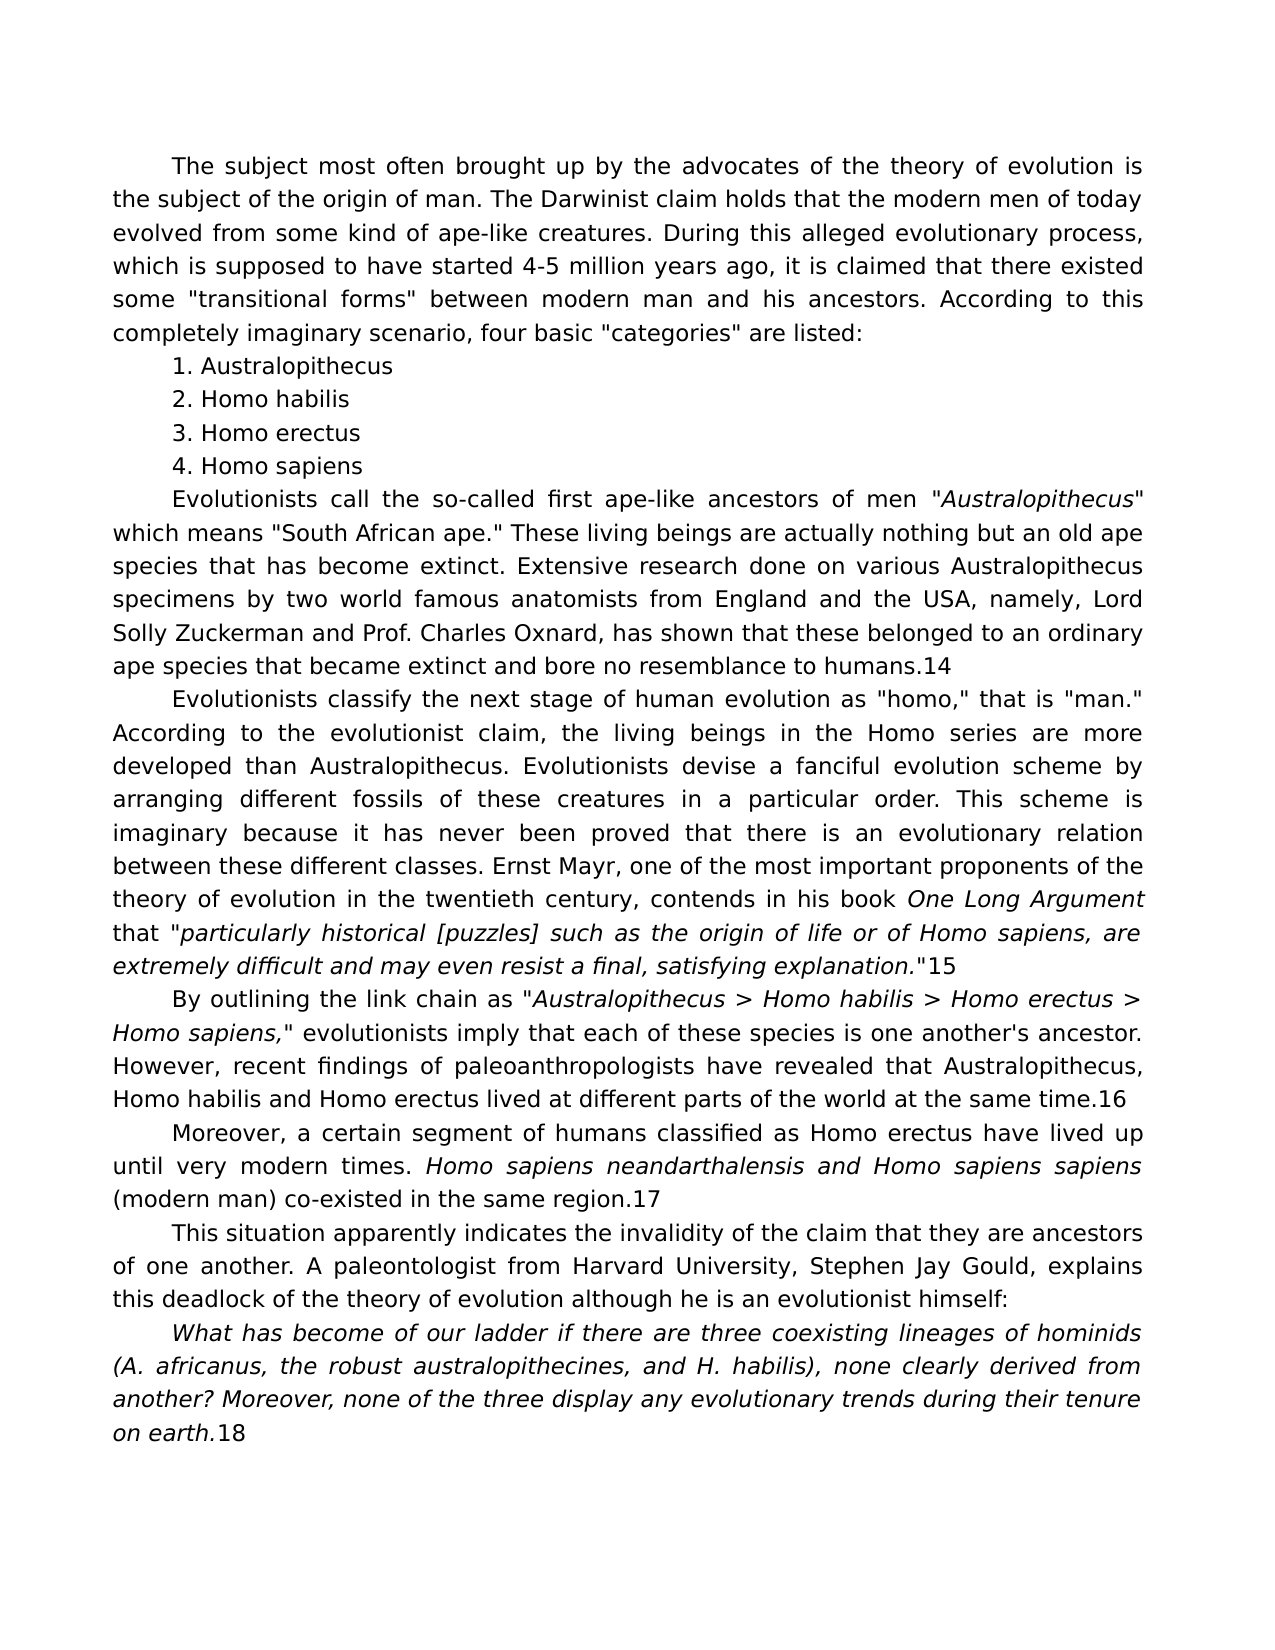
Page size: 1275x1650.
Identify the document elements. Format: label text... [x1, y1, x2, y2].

text Evolutionists classify the next stage of human evolution as "homo," that is "man." According to the evolutionist claim, the living beings in the Homo series are more developed than Australopithecus. Evolutionists devise a fanciful evolution scheme by arranging different fossils of these creatures in a particular order. This scheme is imaginary because it has never been proved that there is an evolutionary relation between these different classes. Ernst Mayr, one of the most important proponents of the theory of evolution in the twentieth century, contends in his book One Long Argument that "particularly historical [puzzles] such as the origin of life or of Homo sapiens, are extremely difficult and may even resist a final, satisfying explanation."15 [112, 681, 1145, 981]
text 1. Australopithecus [112, 348, 1145, 381]
text 2. Homo habilis [112, 381, 1145, 414]
text 4. Homo sapiens [112, 448, 1145, 481]
text Evolutionists call the so-called first ape-like ancestors of men "Australopithecus" which means "South African ape." These living beings are actually nothing but an old ape species that has become extinct. Extensive research done on various Australopithecus specimens by two world famous anatomists from England and the USA, namely, Lord Solly Zuckerman and Prof. Charles Oxnard, has shown that these belonged to an ordinary ape species that became extinct and bore no resemblance to humans.14 [112, 481, 1145, 681]
text Moreover, a certain segment of humans classified as Homo erectus have lived up until very modern times. Homo sapiens neandarthalensis and Homo sapiens sapiens (modern man) co-existed in the same region.17 [112, 1114, 1145, 1214]
text What has become of our ladder if there are three coexisting lineages of hominids (A. africanus, the robust australopithecines, and H. habilis), none clearly derived from another? Moreover, none of the three display any evolutionary trends during their tenure on earth.18 [112, 1314, 1145, 1448]
text This situation apparently indicates the invalidity of the claim that they are ancestors of one another. A paleontologist from Harvard University, Stephen Jay Gould, explains this deadlock of the theory of evolution although he is an evolutionist himself: [112, 1214, 1145, 1314]
text By outlining the link chain as "Australopithecus > Homo habilis > Homo erectus > Homo sapiens," evolutionists imply that each of these species is one another's ancestor. However, recent findings of paleoanthropologists have revealed that Australopithecus, Homo habilis and Homo erectus lived at different parts of the world at the same time.16 [112, 981, 1145, 1114]
text The subject most often brought up by the advocates of the theory of evolution is the subject of the origin of man. The Darwinist claim holds that the modern men of today evolved from some kind of ape-like creatures. During this alleged evolutionary process, which is supposed to have started 4-5 million years ago, it is claimed that there existed some "transitional forms" between modern man and his ancestors. According to this completely imaginary scenario, four basic "categories" are listed: [112, 148, 1145, 348]
text 3. Homo erectus [112, 414, 1145, 448]
